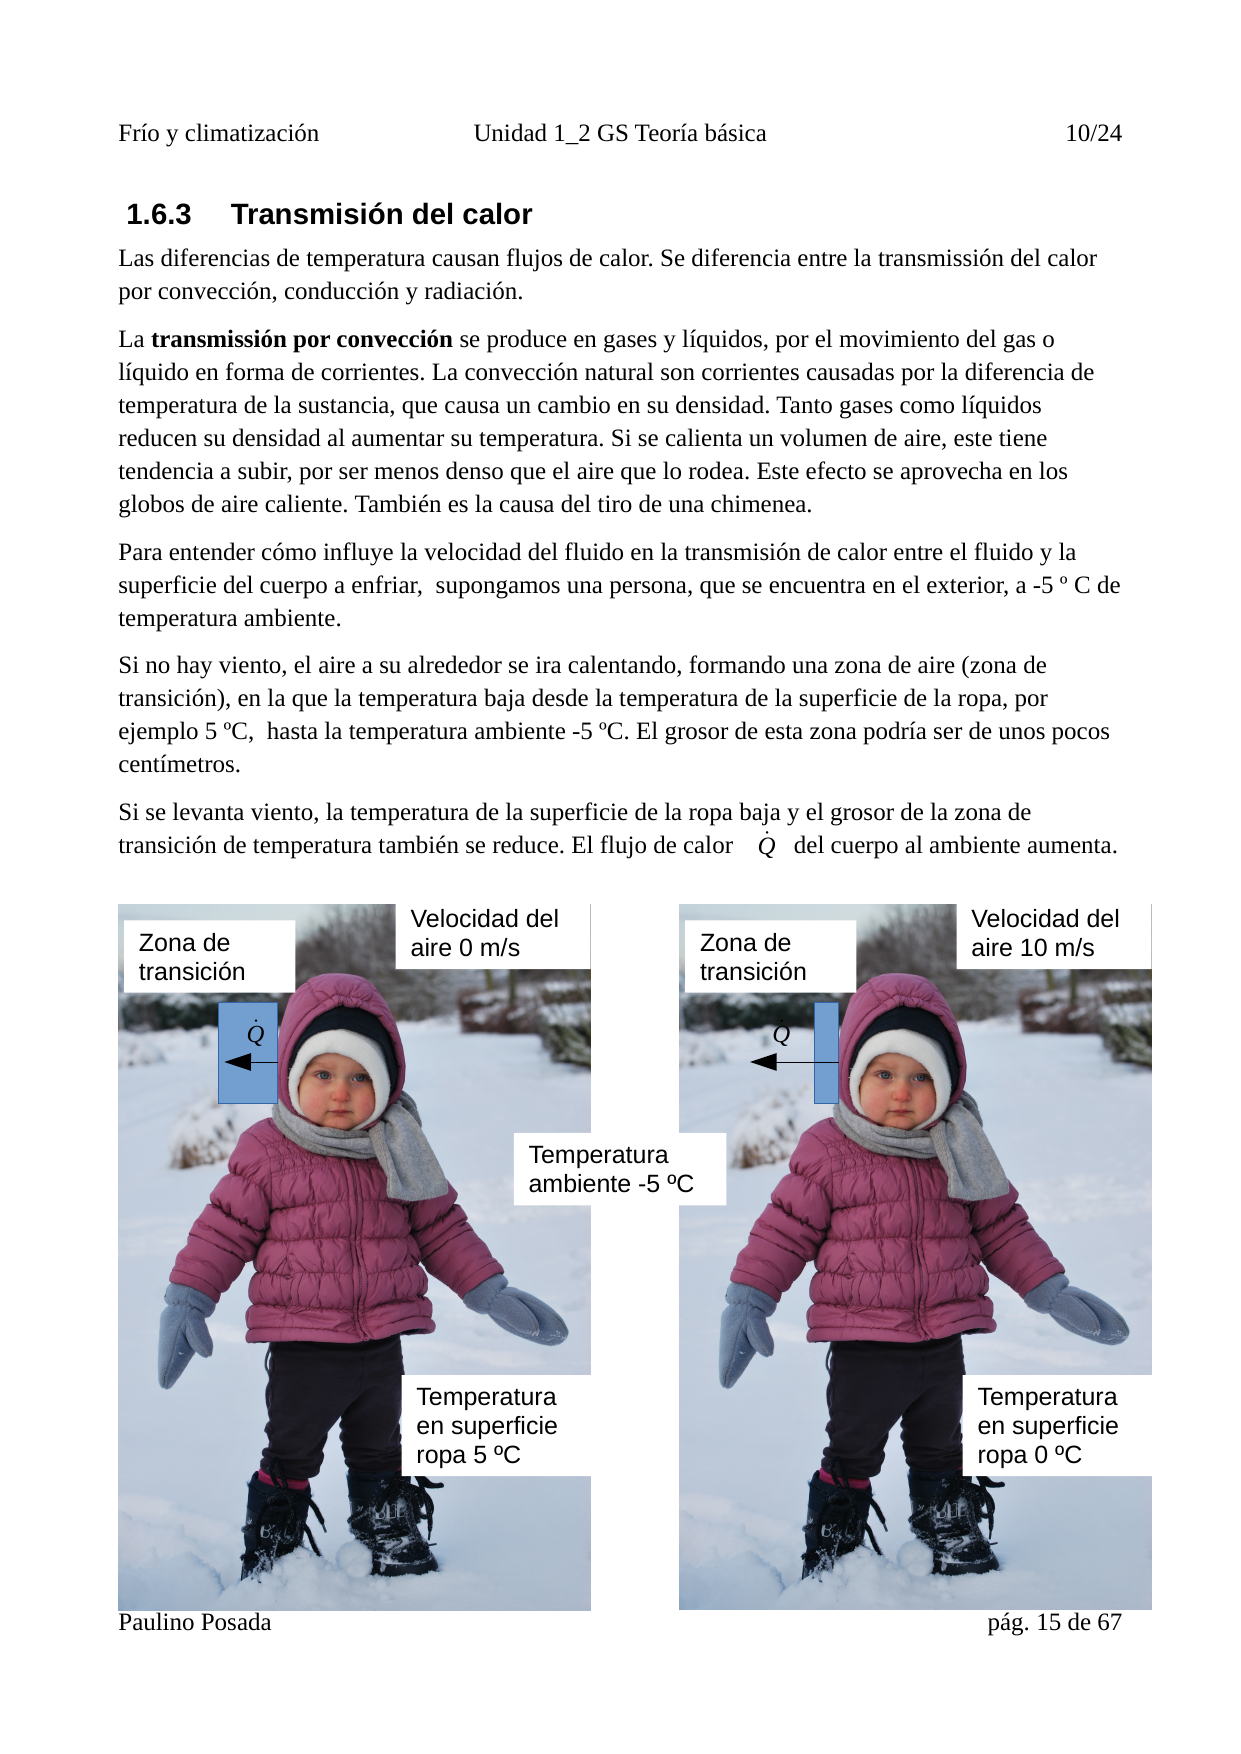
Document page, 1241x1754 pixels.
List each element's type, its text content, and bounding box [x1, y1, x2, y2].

picture [679, 904, 1152, 1610]
text Si se levanta viento, la temperatura de la superficie de la ropa baja y el grosor de la zona de transición de temperatura también se reduce. El flujo de calor del cuerpo al ambiente aumenta. [118, 797, 1122, 859]
text La transmissión por convección se produce en gases y líquidos, por el movimiento del gas o líquido en forma de corrientes. La convección natural son corrientes causadas por la diferencia de temperatura de la sustancia, que causa un cambio en su densidad. Tanto gases como líquidos reducen su densidad al aumentar su temperatura. Si se calienta un volumen de aire, este tiene tendencia a subir, por ser menos denso que el aire que lo rodea. Este efecto se aprovecha en los globos de aire caliente. También es la causa del tiro de una chimenea. [118, 324, 1122, 518]
text Si no hay viento, el aire a su alrededor se ira calentando, formando una zona de aire (zona de transición), en la que la temperatura baja desde la temperatura de la superficie de la ropa, por ejemplo 5 ºC, hasta la temperatura ambiente -5 ºC. El grosor de esta zona podría ser de unos pocos centímetros. [118, 650, 1122, 778]
subtitle Transmisión del calor [118, 197, 1122, 231]
picture [118, 904, 591, 1611]
text Para entender cómo influye la velocidad del fluido en la transmisión de calor entre el fluido y la superficie del cuerpo a enfriar, supongamos una persona, que se encuentra en el exterior, a -5 º C de temperatura ambiente. [118, 537, 1122, 632]
text Las diferencias de temperatura causan flujos de calor. Se diferencia entre la transmissión del calor por convección, conducción y radiación. [118, 243, 1122, 305]
